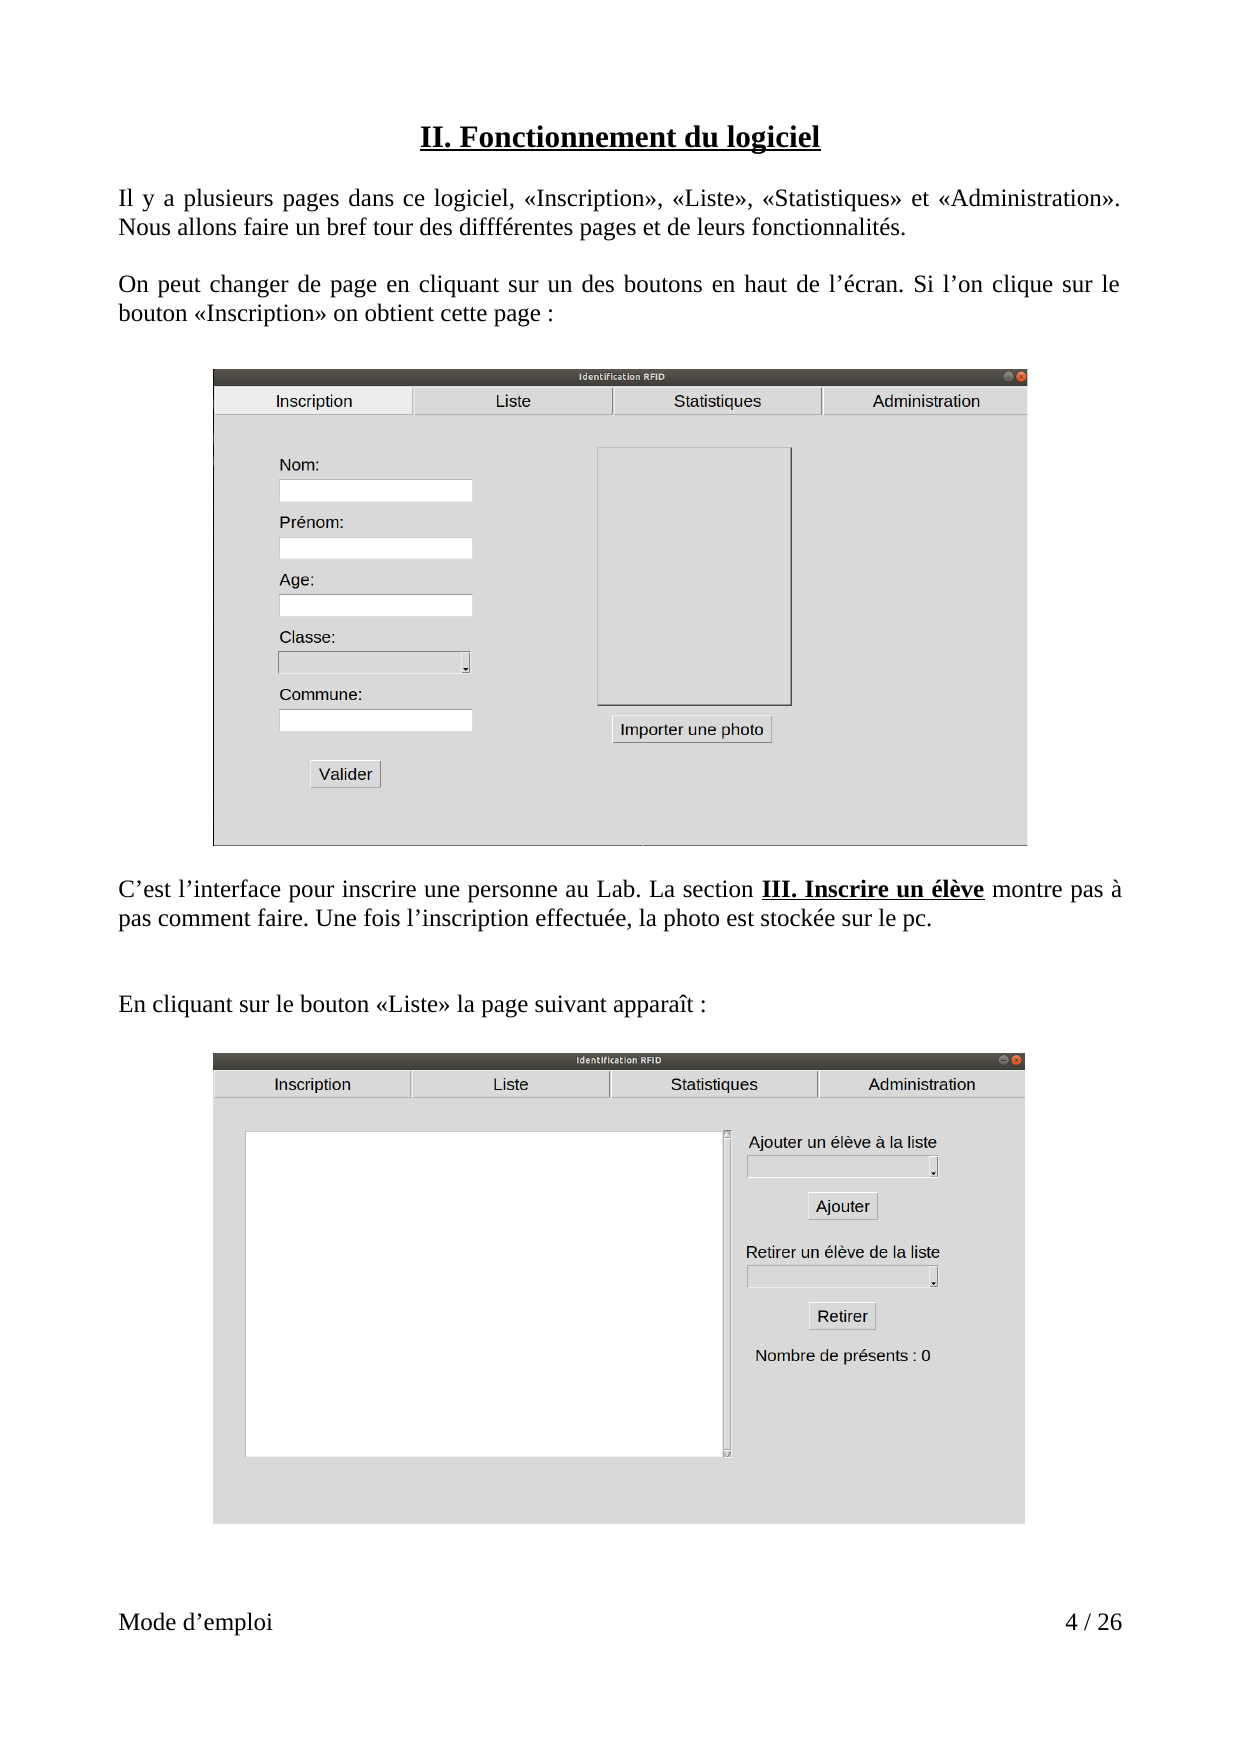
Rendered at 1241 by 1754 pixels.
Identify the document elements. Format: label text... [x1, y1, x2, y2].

picture [213, 1053, 1025, 1524]
picture [213, 369, 1028, 846]
text C’est l’interface pour inscrire une personne au Lab. La section III. Inscrire un élève montre pas à pas comment faire. Une fois l’inscription effectuée, la photo est stockée sur le pc. [118, 874, 1122, 931]
text Il y a plusieurs pages dans ce logiciel, «Inscription», «Liste», «Statistiques» et «Administration». Nous allons faire un bref tour des diffférentes pages et de leurs fonctionnalités. [118, 183, 1122, 240]
text En cliquant sur le bouton «Liste» la page suivant apparaît : [118, 989, 1122, 1018]
text II. Fonctionnement du logiciel [118, 118, 1122, 154]
text On peut changer de page en cliquant sur un des boutons en haut de l’écran. Si l’on clique sur le bouton «Inscription» on obtient cette page : [118, 269, 1122, 327]
